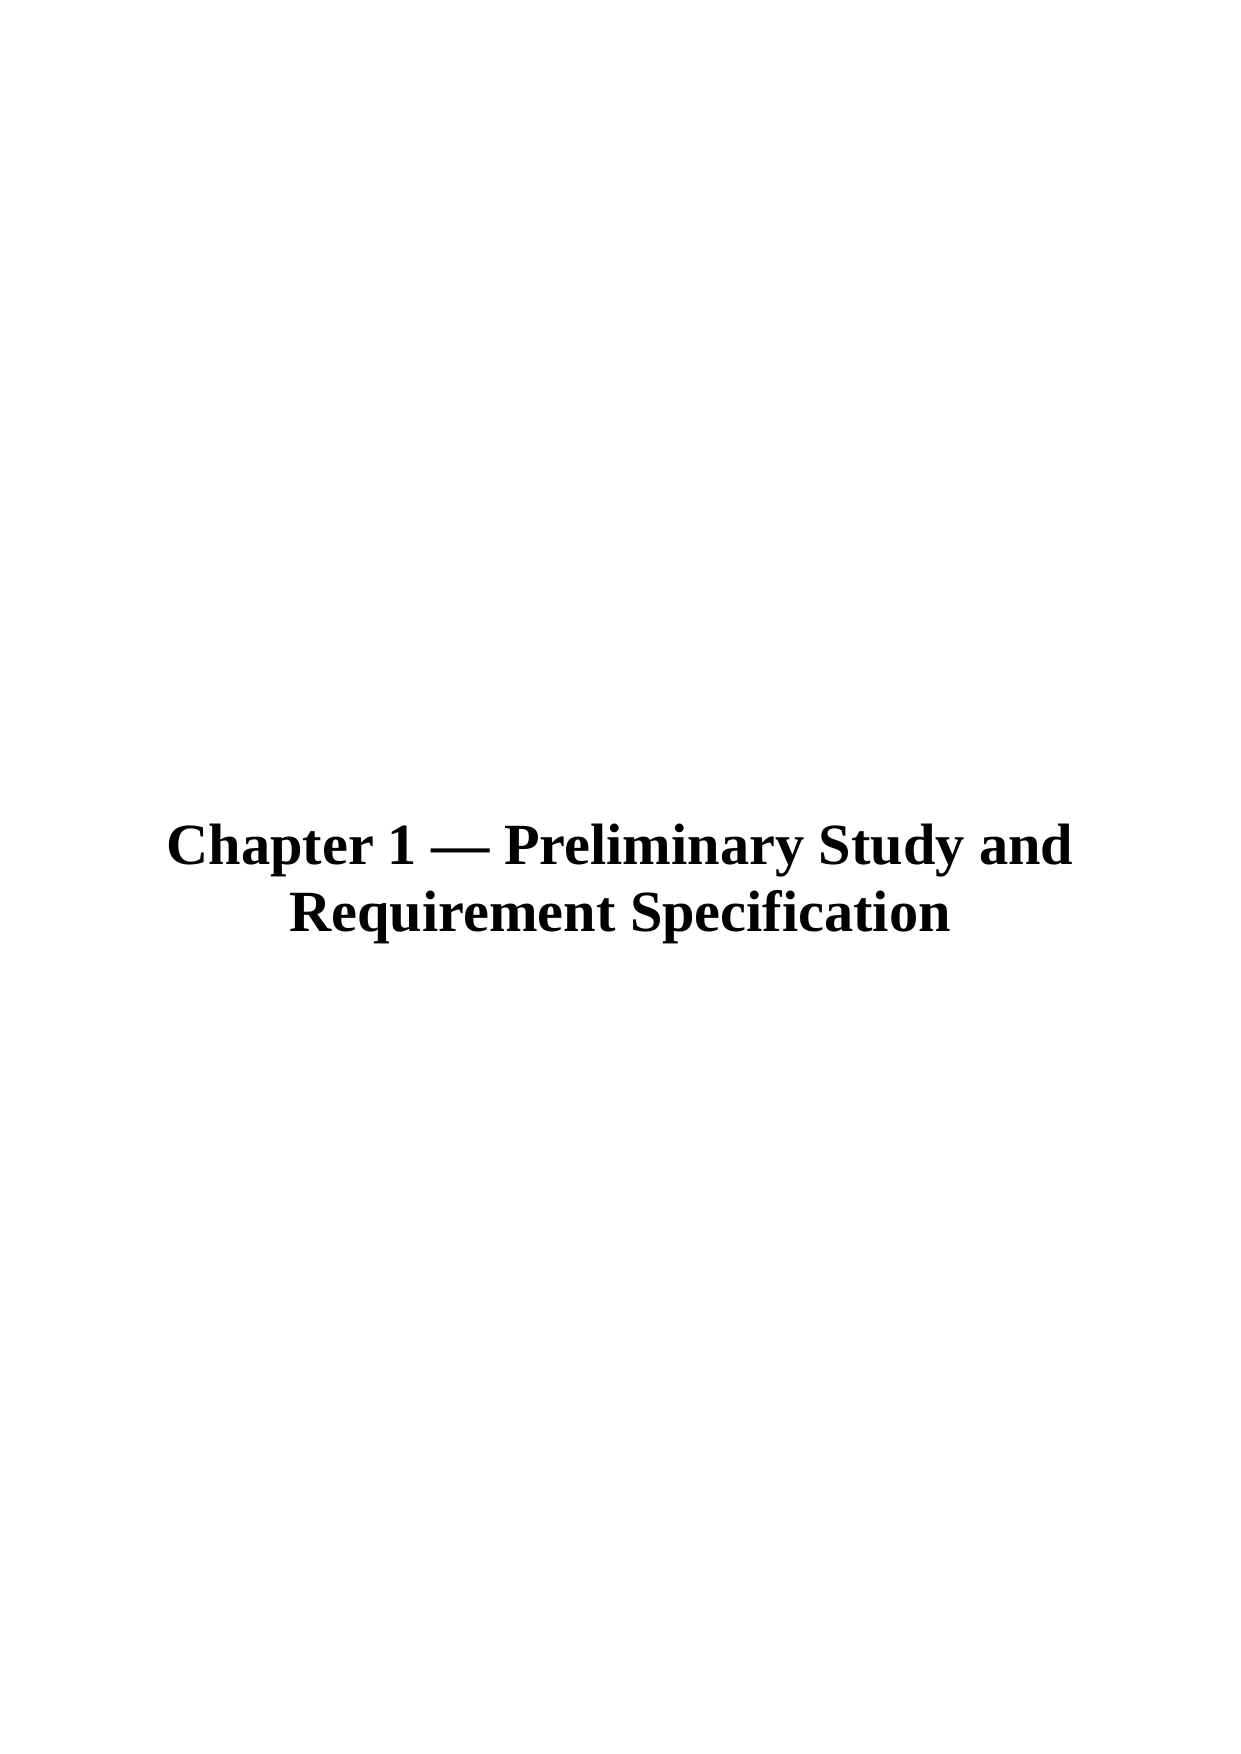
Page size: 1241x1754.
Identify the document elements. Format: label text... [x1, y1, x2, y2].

text Chapter 1 — Preliminary Study and Requirement Specification [167, 810, 1074, 944]
